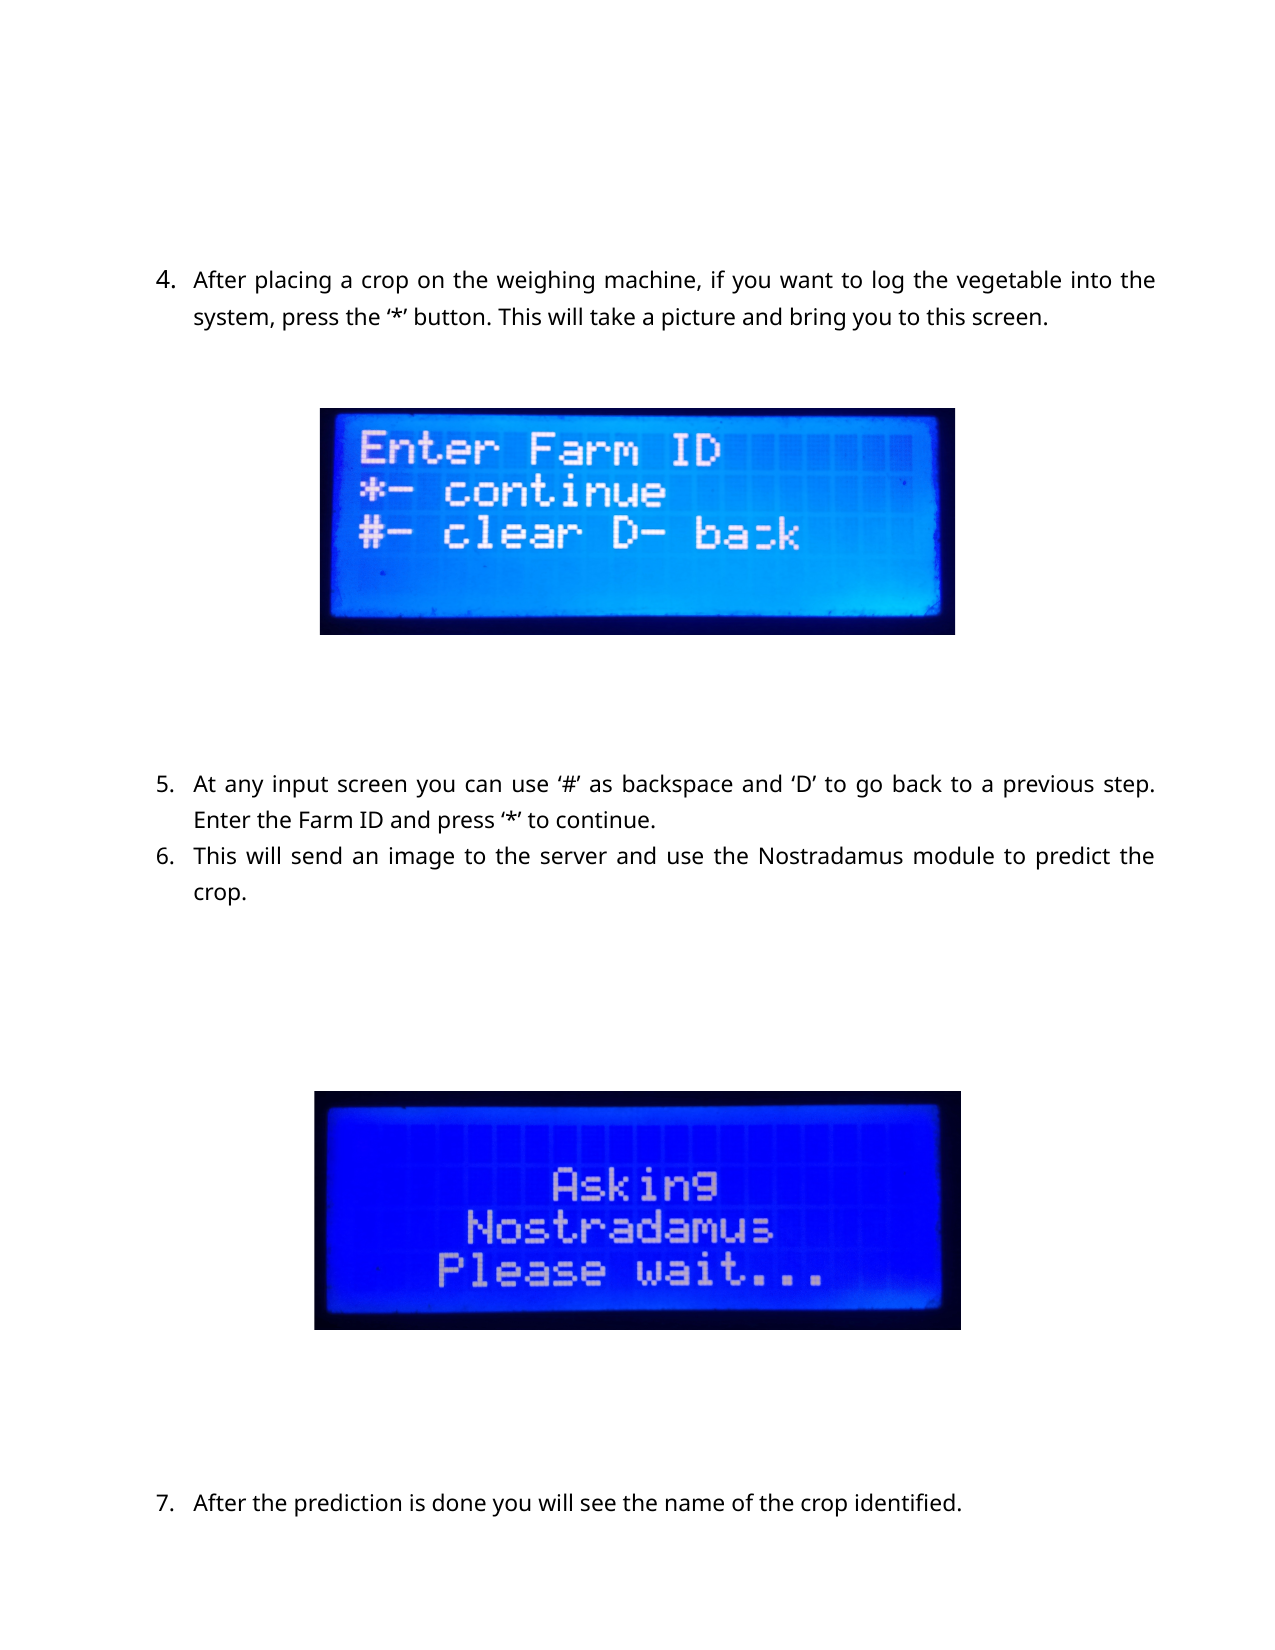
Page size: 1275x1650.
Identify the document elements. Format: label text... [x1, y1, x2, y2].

picture [314, 1091, 961, 1330]
list After the prediction is done you will see the name of the crop identified. [156, 1487, 1157, 1518]
list This will send an image to the server and use the Nostradamus module to predict the crop. [156, 840, 1157, 907]
list After placing a crop on the weighing machine, if you want to log the vegetable into the system, press the ‘*’ button. This will take a picture and bring you to this screen. [156, 262, 1157, 332]
picture [319, 408, 956, 635]
list At any input screen you can use ‘#’ as backspace and ‘D’ to go back to a previous step. Enter the Farm ID and press ‘*’ to continue. [156, 768, 1157, 835]
